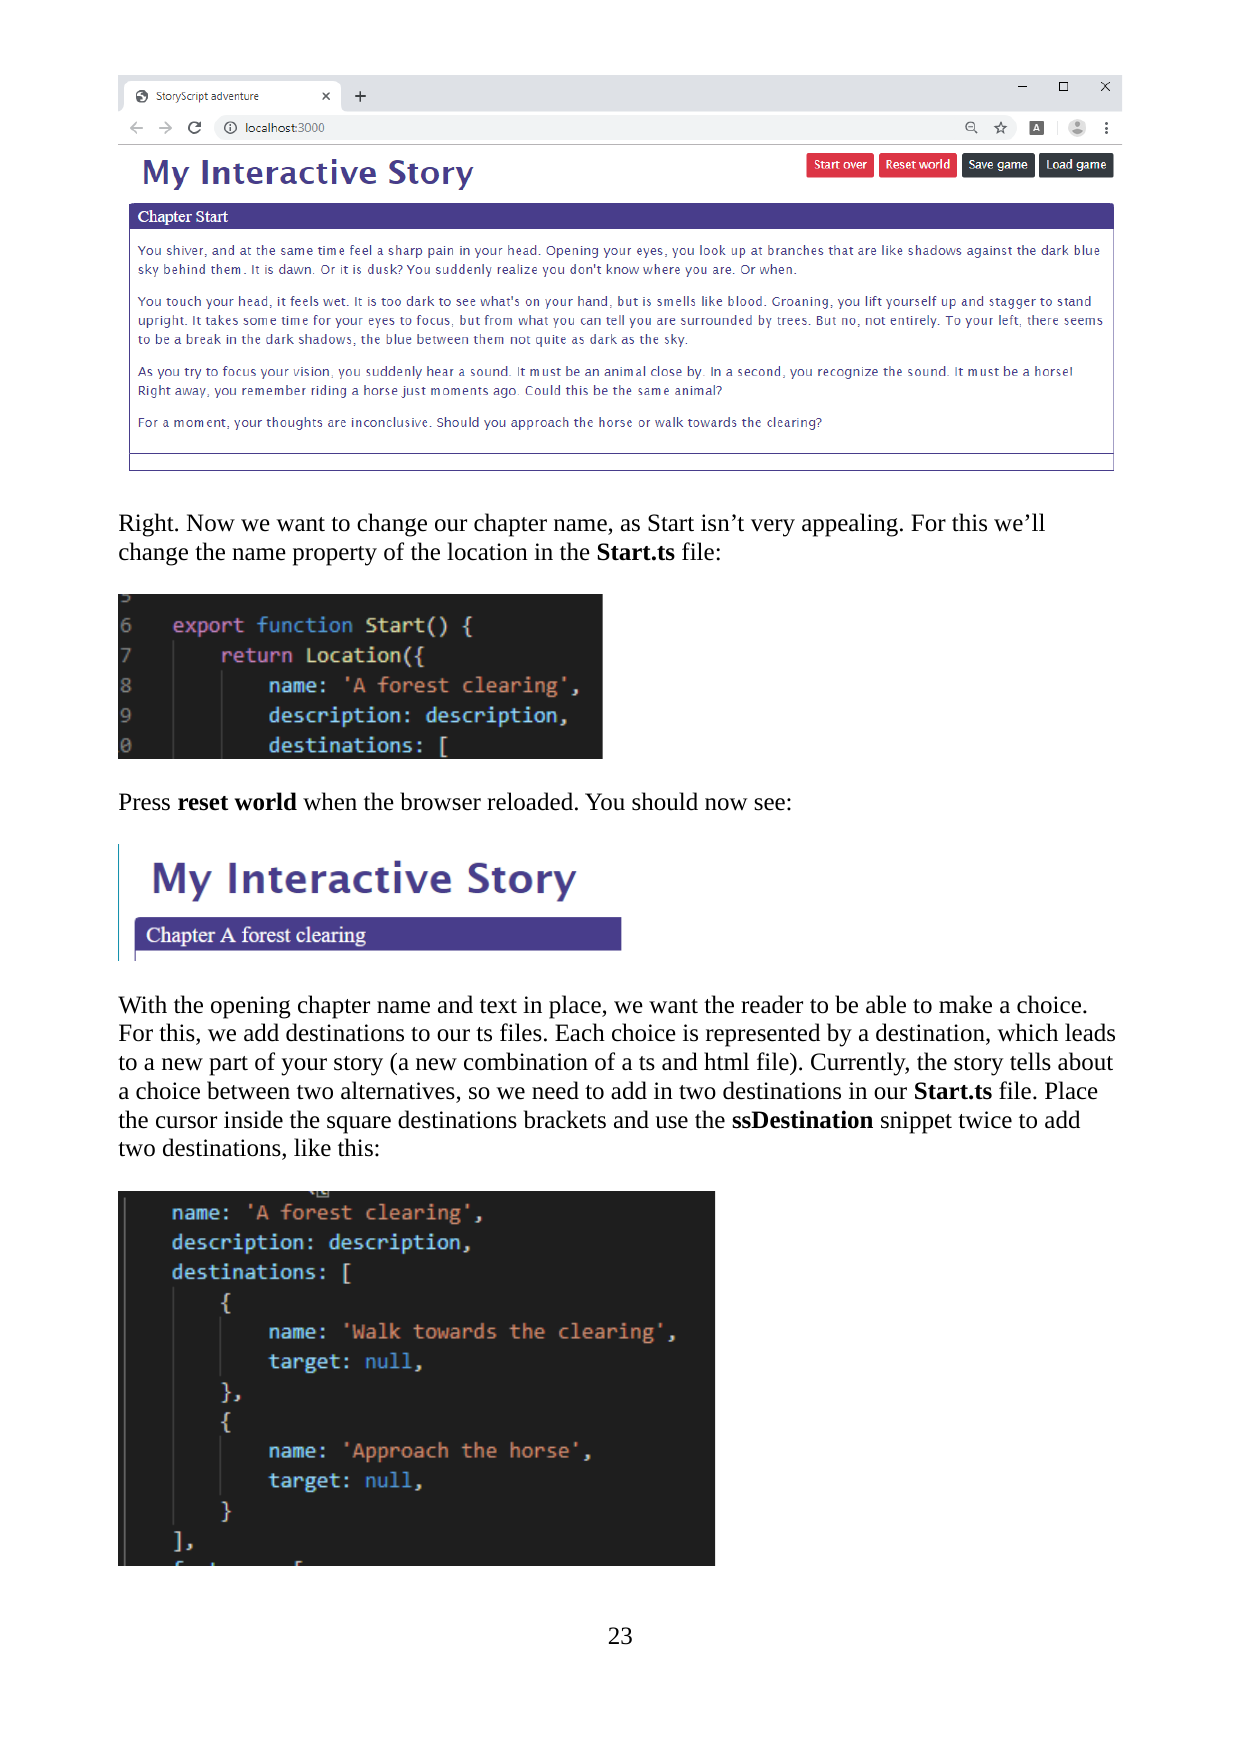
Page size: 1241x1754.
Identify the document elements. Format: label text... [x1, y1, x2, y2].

text With the opening chapter name and text in place, we want the reader to be able to make a choice. For this, we add destinations to our ts files. Each choice is represented by a destination, which leads to a new part of your story (a new combination of a ts and html file). Currently, the story tells about a choice between two alternatives, so we need to add in two destinations in our Start.ts file. Place the cursor inside the square destinations brackets and use the ssDestination snippet twice to add two destinations, like this: [118, 990, 1122, 1162]
text Right. Now we want to change our chapter name, as Start isn’t very appealing. For this we’ll change the name property of the location in the Start.ts file: [118, 508, 1122, 565]
text Press reset world when the browser reloaded. You should now see: [118, 787, 1122, 816]
